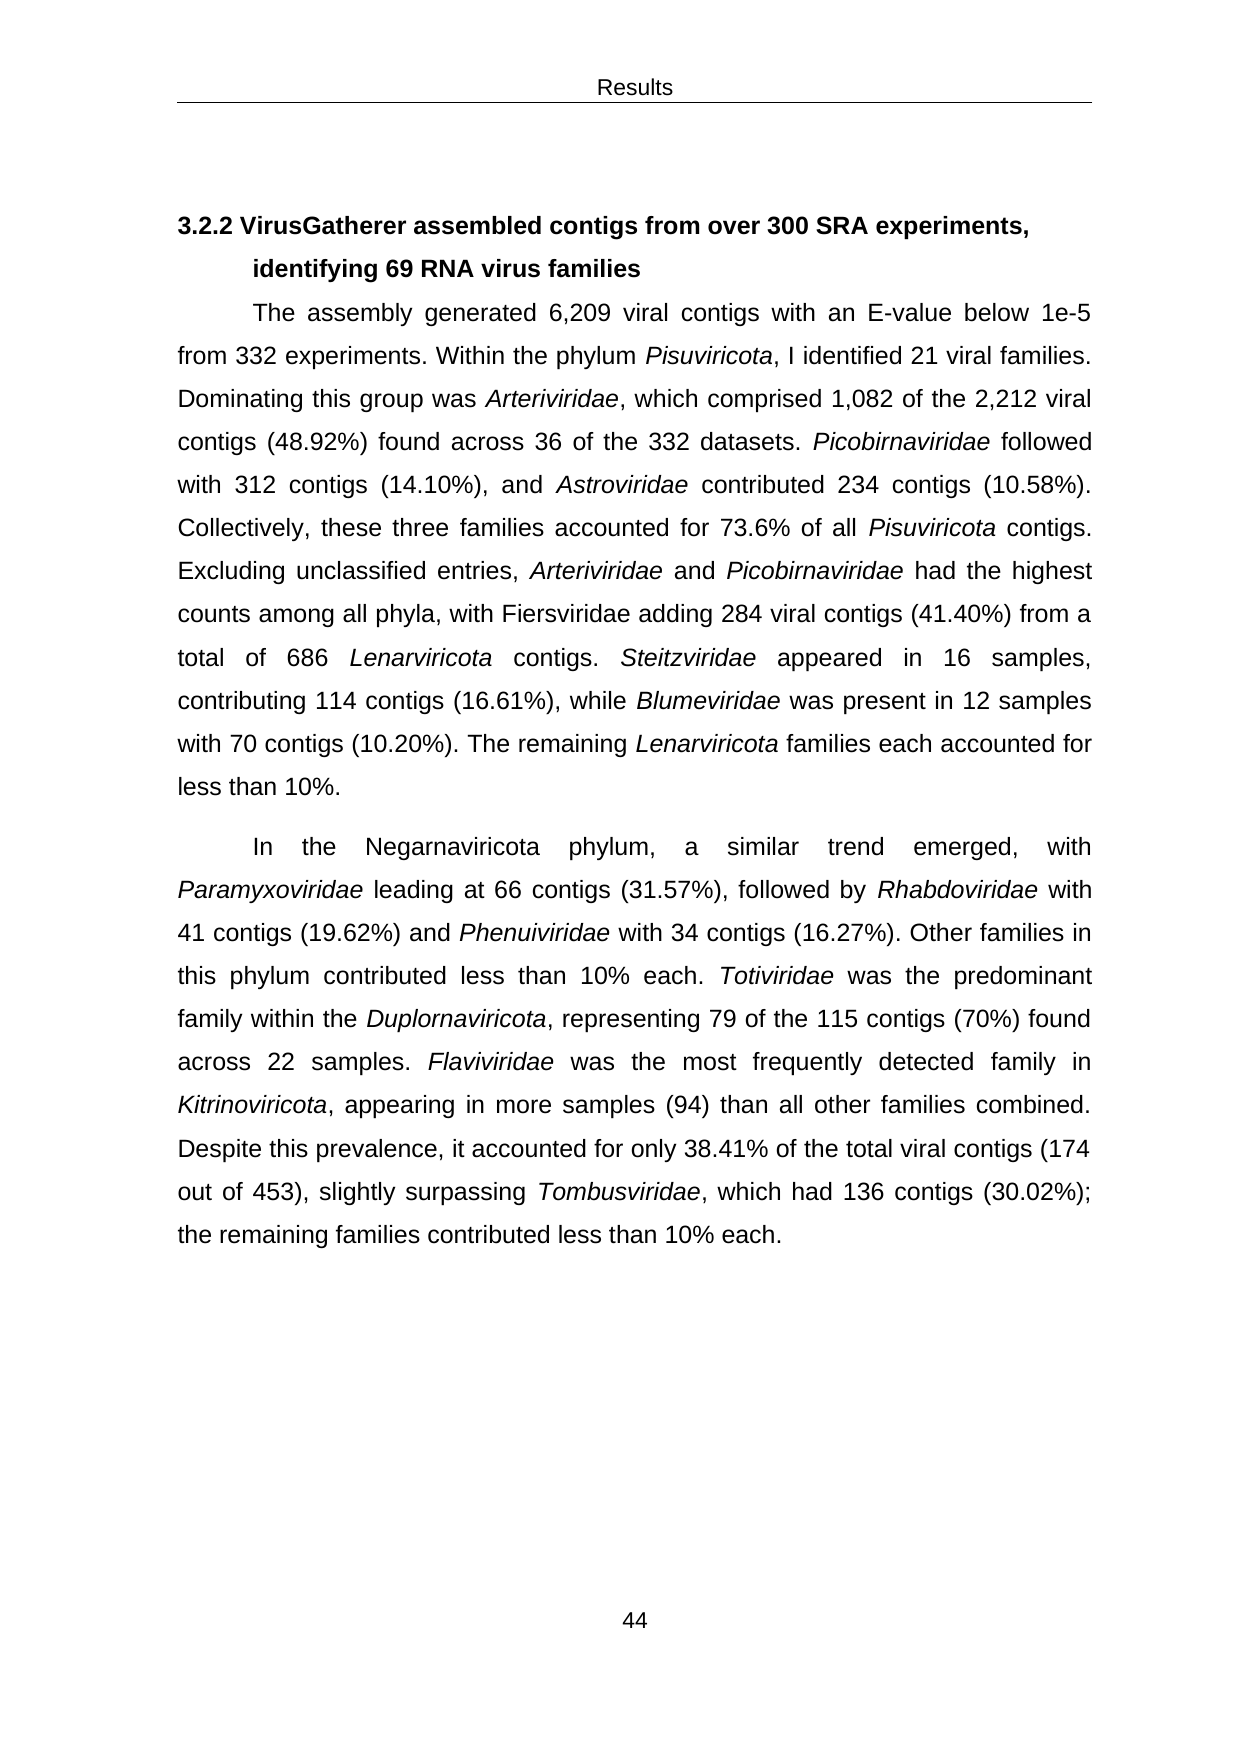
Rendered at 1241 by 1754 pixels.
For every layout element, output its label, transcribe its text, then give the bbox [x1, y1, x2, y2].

text In the Negarnaviricota phylum, a similar trend emerged, with Paramyxoviridae leading at 66 contigs (31.57%), followed by Rhabdoviridae with 41 contigs (19.62%) and Phenuiviridae with 34 contigs (16.27%). Other families in this phylum contributed less than 10% each. Totiviridae was the predominant family within the Duplornaviricota, representing 79 of the 115 contigs (70%) found across 22 samples. Flaviviridae was the most frequently detected family in Kitrinoviricota, appearing in more samples (94) than all other families combined. Despite this prevalence, it accounted for only 38.41% of the total viral contigs (174 out of 453), slightly surpassing Tombusviridae, which had 136 contigs (30.02%); the remaining families contributed less than 10% each. [177, 832, 1092, 1249]
subtitle 3.2.2 VirusGatherer assembled contigs from over 300 SRA experiments, identifying 69 RNA virus families [177, 211, 1092, 283]
text The assembly generated 6,209 viral contigs with an E-value below 1e-5 from 332 experiments. Within the phylum Pisuviricota, I identified 21 viral families. Dominating this group was Arteriviridae, which comprised 1,082 of the 2,212 viral contigs (48.92%) found across 36 of the 332 datasets. Picobirnaviridae followed with 312 contigs (14.10%), and Astroviridae contributed 234 contigs (10.58%). Collectively, these three families accounted for 73.6% of all Pisuviricota contigs. Excluding unclassified entries, Arteriviridae and Picobirnaviridae had the highest counts among all phyla, with Fiersviridae adding 284 viral contigs (41.40%) from a total of 686 Lenarviricota contigs. Steitzviridae appeared in 16 samples, contributing 114 contigs (16.61%), while Blumeviridae was present in 12 samples with 70 contigs (10.20%). The remaining Lenarviricota families each accounted for less than 10%. [177, 298, 1092, 801]
